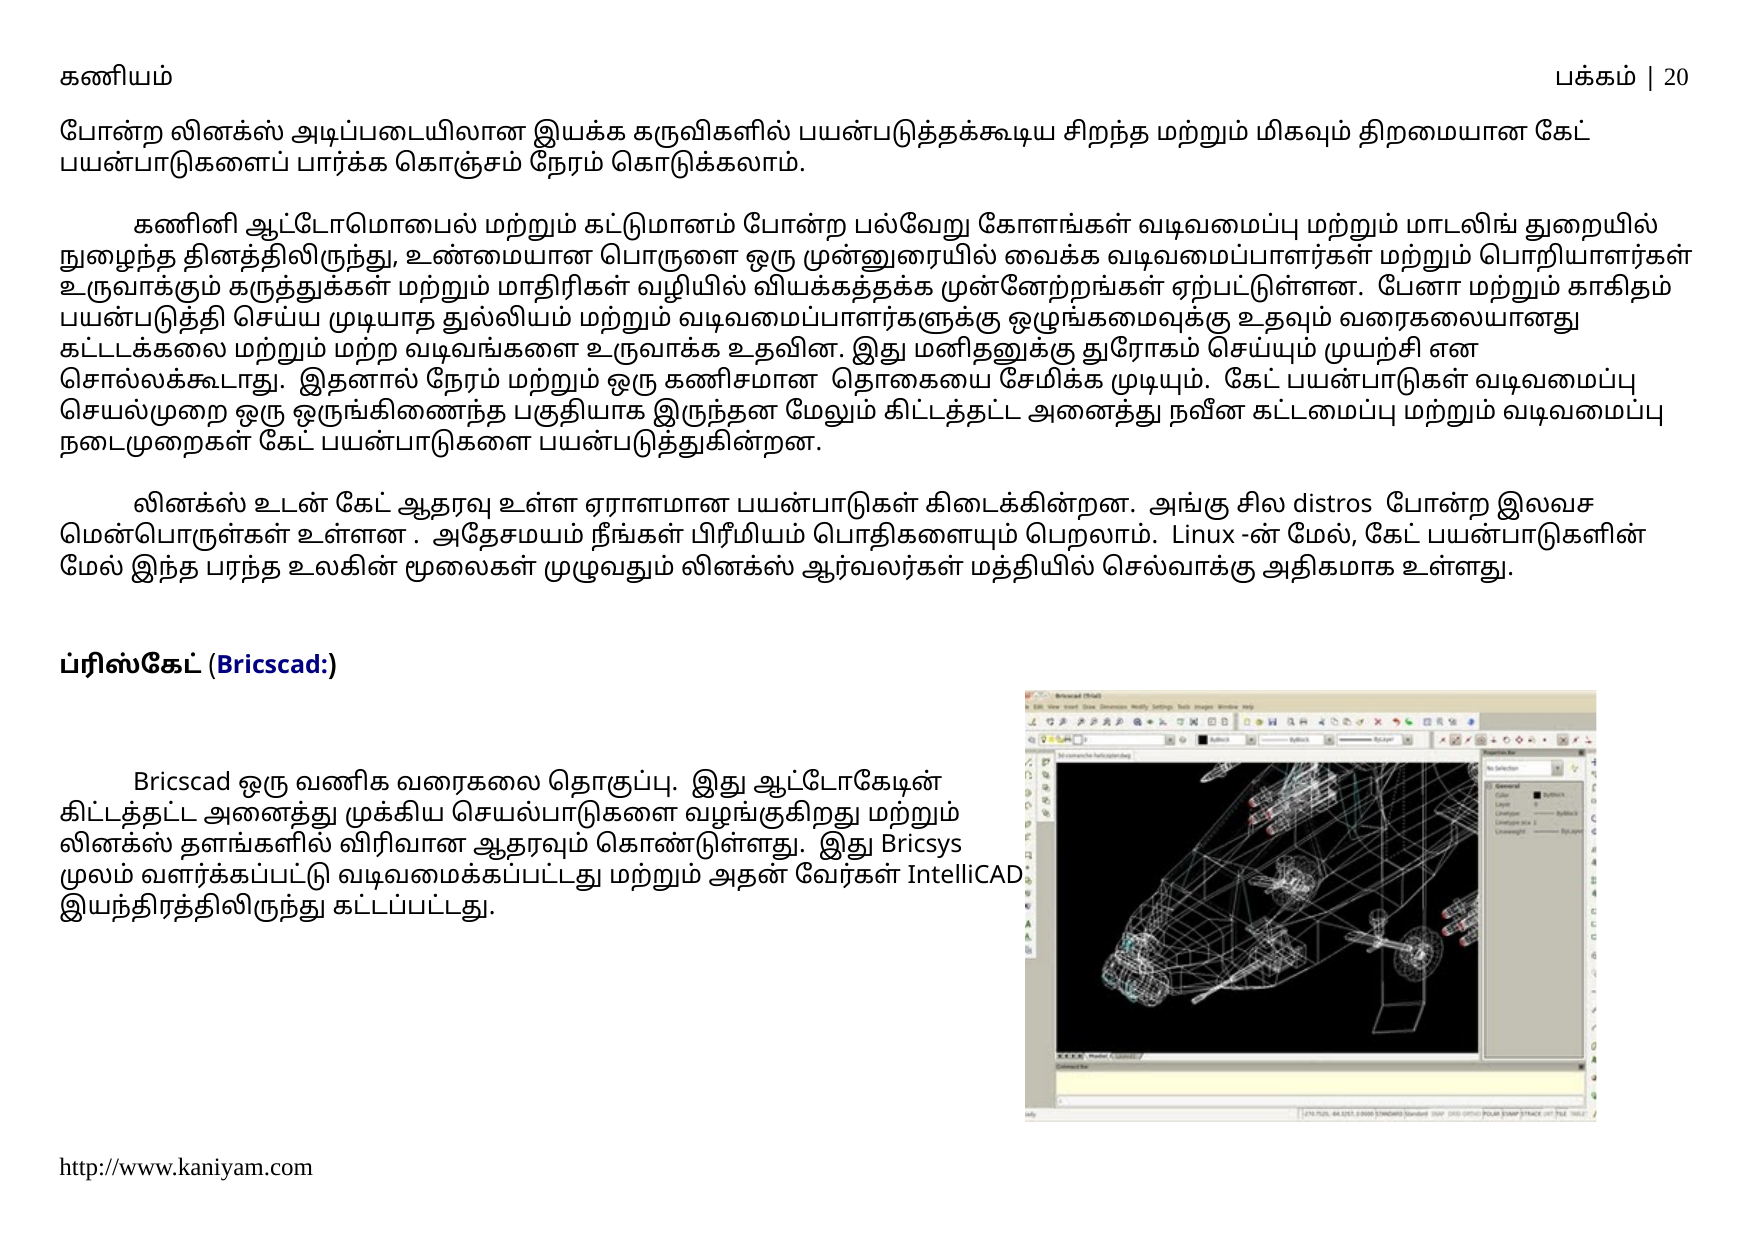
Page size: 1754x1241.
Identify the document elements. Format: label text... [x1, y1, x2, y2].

text போன்ற லினக்ஸ் அடிப்படையிலான இயக்க கருவிகளில் பயன்படுத்தக்கூடிய சிறந்த மற்றும் மிகவும் திறமையான கேட் பயன்பாடுகளைப் பார்க்க கொஞ்சம் நேரம் கொடுக்கலாம். கணினி ஆட்டோமொபைல் மற்றும் கட்டுமானம் போன்ற பல்வேறு கோளங்கள் வடிவமைப்பு மற்றும் மாடலிங் துறையில் நுழைந்த தினத்திலிருந்து, உண்மையான பொருளை ஒரு முன்னுரையில் வைக்க வடிவமைப்பாளர்கள் மற்றும் பொறியாளர்கள் உருவாக்கும் கருத்துக்கள் மற்றும் மாதிரிகள் வழியில் வியக்கத்தக்க முன்னேற்றங்கள் ஏற்பட்டுள்ளன. பேனா மற்றும் காகிதம் பயன்படுத்தி செய்ய முடியாத துல்லியம் மற்றும் வடிவமைப்பாளர்களுக்கு ஒழுங்கமைவுக்கு உதவும் வரைகலையானது கட்டடக்கலை மற்றும் மற்ற வடிவங்களை உருவாக்க உதவின. இது மனிதனுக்கு துரோகம் செய்யும் முயற்சி என சொல்லக்கூடாது. இதனால் நேரம் மற்றும் ஒரு கணிசமான தொகையை சேமிக்க முடியும். கேட் பயன்பாடுகள் வடிவமைப்பு செயல்முறை ஒரு ஒருங்கிணைந்த பகுதியாக இருந்தன மேலும் கிட்டத்தட்ட அனைத்து நவீன கட்டமைப்பு மற்றும் வடிவமைப்பு நடைமுறைகள் கேட் பயன்பாடுகளை பயன்படுத்துகின்றன. லினக்ஸ் உடன் கேட் ஆதரவு உள்ள ஏராளமான பயன்பாடுகள் கிடைக்கின்றன. அங்கு சில distros போன்ற இலவச மென்பொருள்கள் உள்ளன . அதேசமயம் நீங்கள் பிரீமியம் பொதிகளையும் பெறலாம். Linux -ன் மேல், கேட் பயன்பாடுகளின் மேல் இந்த பரந்த உலகின் மூலைகள் முழுவதும் லினக்ஸ் ஆர்வலர்கள் மத்தியில் செல்வாக்கு அதிகமாக உள்ளது. [59, 118, 1695, 584]
text Bricscad ஒரு வணிக வரைகலை தொகுப்பு. இது ஆட்டோகேடின் கிட்டத்தட்ட அனைத்து முக்கிய செயல்பாடுகளை வழங்குகிறது மற்றும் லினக்ஸ் தளங்களில் விரிவான ஆதரவும் கொண்டுள்ளது. இது Bricsys முலம் வளர்க்கப்பட்டு வடிவமைக்கப்பட்டது மற்றும் அதன் வேர்கள் IntelliCAD இயந்திரத்திலிருந்து கட்டப்பட்டது. [59, 768, 1025, 924]
text ப்ரிஸ்கேட் (Bricscad:) [59, 646, 1695, 682]
text [1597, 768, 1695, 924]
picture [1025, 690, 1597, 1122]
